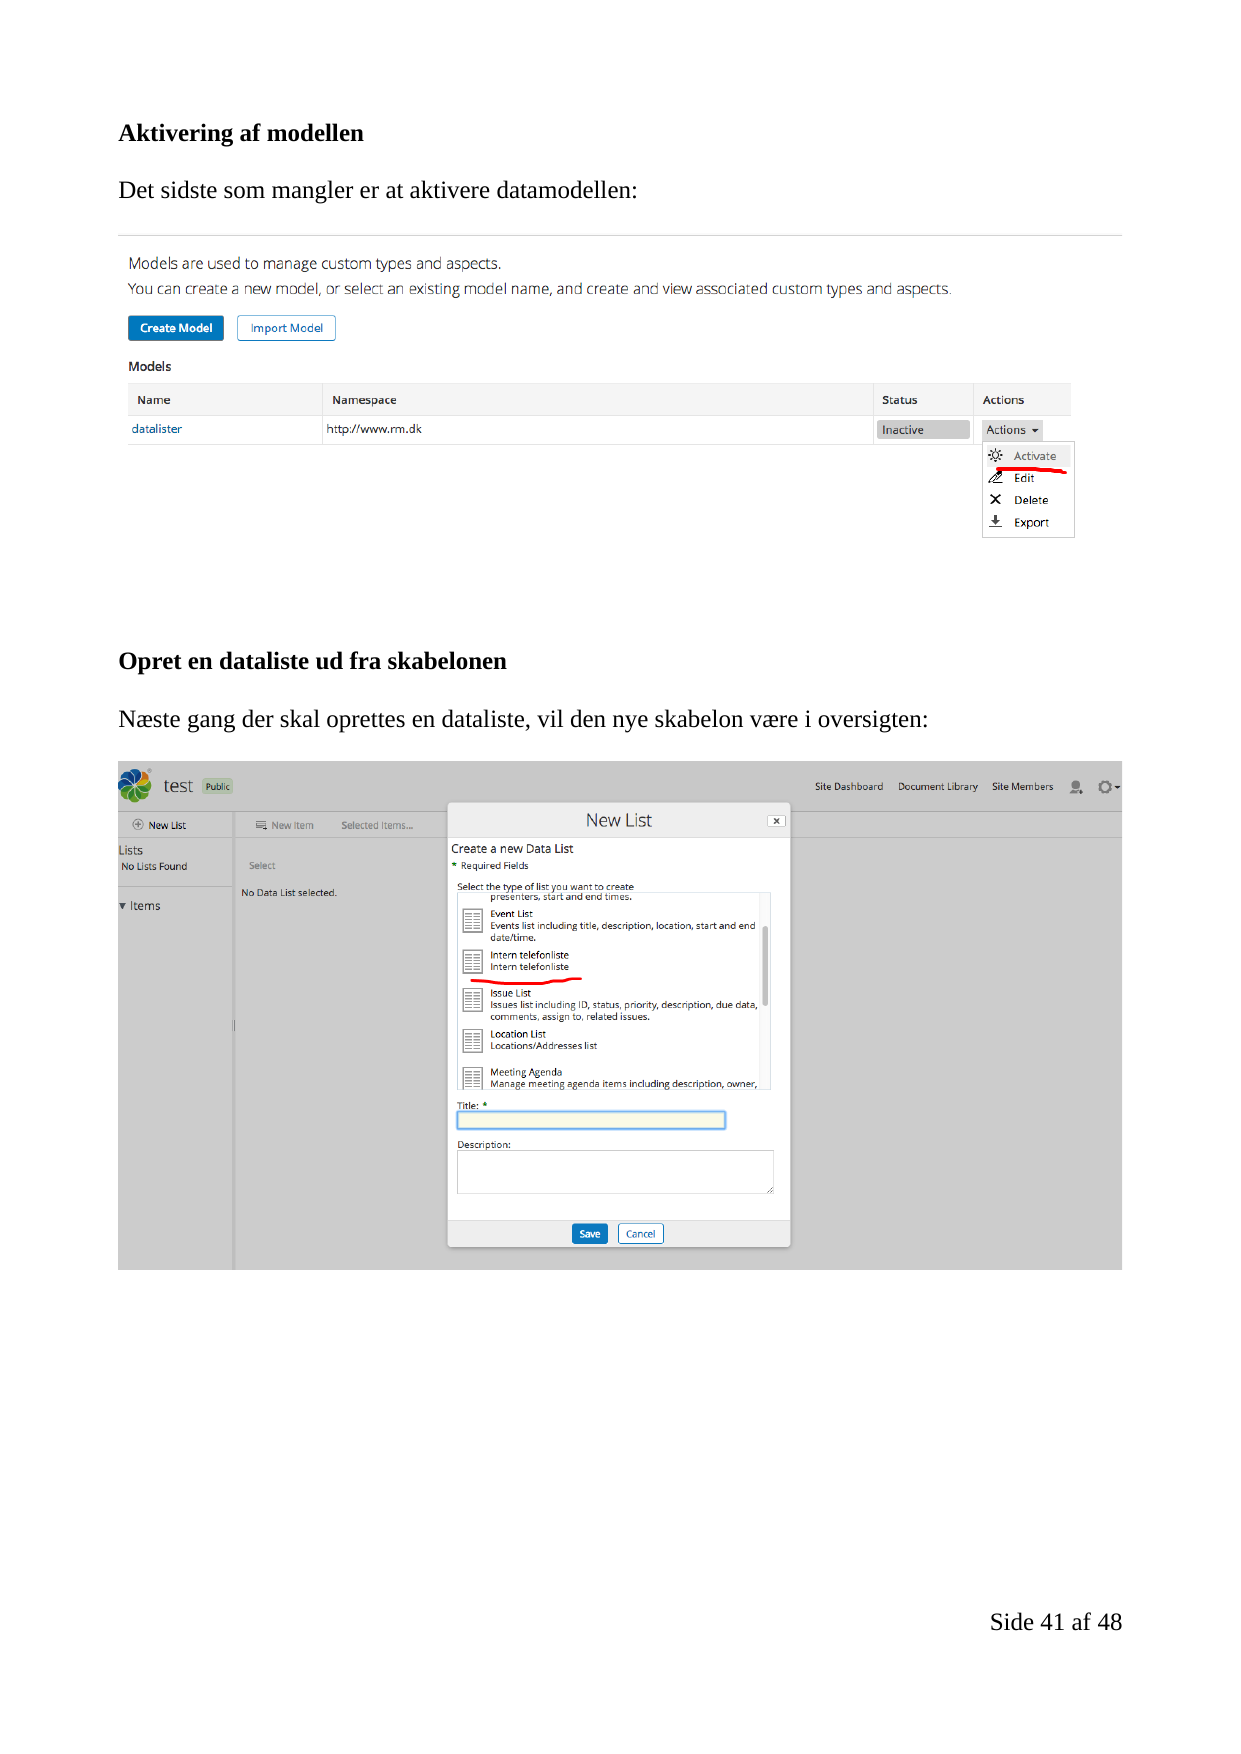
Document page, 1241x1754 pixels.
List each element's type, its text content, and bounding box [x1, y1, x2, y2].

picture [118, 761, 1123, 1270]
text Næste gang der skal oprettes en dataliste, vil den nye skabelon være i oversigten: [118, 704, 1122, 733]
subtitle Aktivering af modellen [118, 118, 1122, 147]
subtitle Opret en dataliste ud fra skabelonen [118, 647, 1122, 675]
picture [118, 233, 1123, 647]
text Det sidste som mangler er at aktivere datamodellen: [118, 176, 1122, 204]
